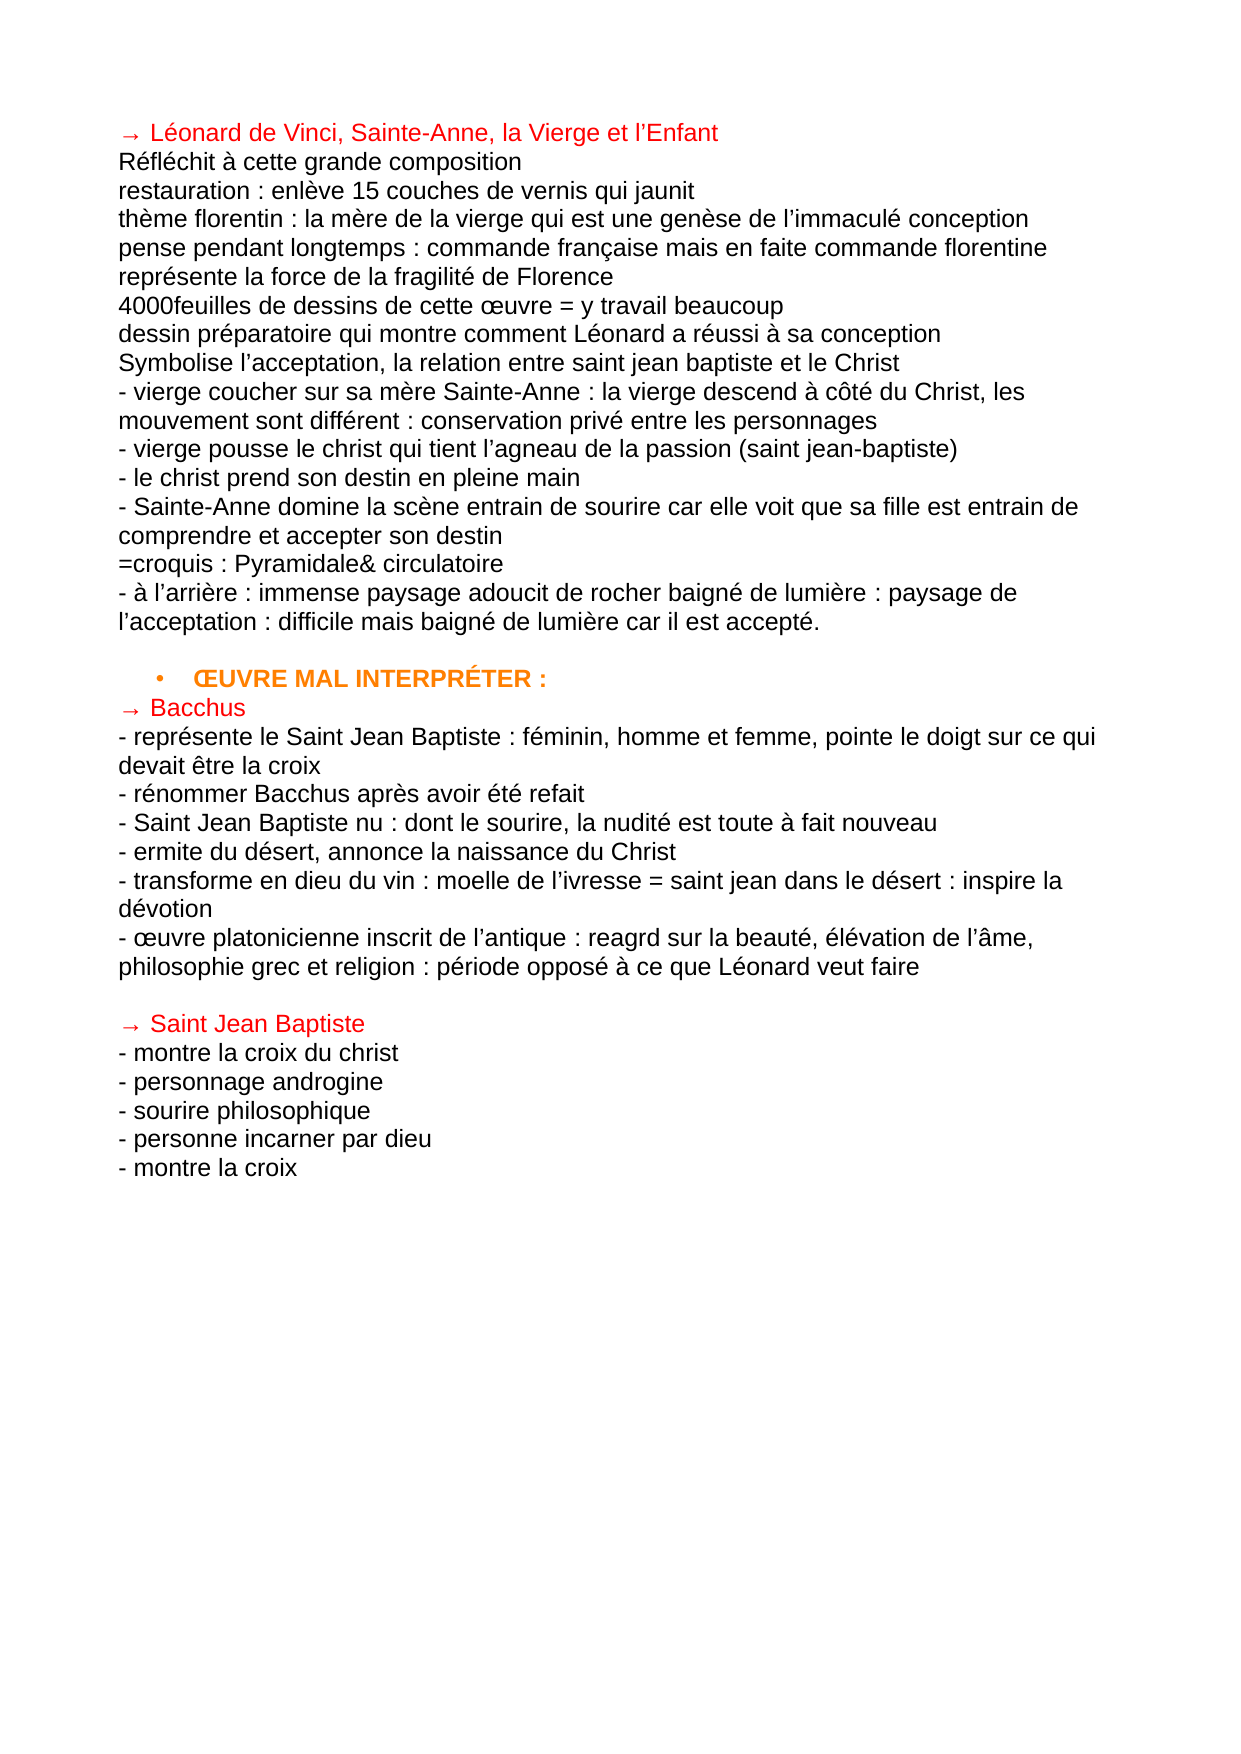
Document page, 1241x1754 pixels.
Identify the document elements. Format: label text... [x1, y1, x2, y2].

text - personnage androgine [118, 1067, 1122, 1096]
text - à l’arrière : immense paysage adoucit de rocher baigné de lumière : paysage de l’acceptation : difficile mais baigné de lumière car il est accepté. [118, 578, 1122, 636]
text → Léonard de Vinci, Sainte-Anne, la Vierge et l’Enfant [118, 118, 1122, 147]
text - ermite du désert, annonce la naissance du Christ [118, 837, 1122, 866]
text - montre la croix [118, 1153, 1122, 1182]
text → Bacchus [118, 693, 1122, 722]
text - montre la croix du christ [118, 1038, 1122, 1067]
text - Sainte-Anne domine la scène entrain de sourire car elle voit que sa fille est entrain de comprendre et accepter son destin [118, 492, 1122, 549]
text - rénommer Bacchus après avoir été refait [118, 779, 1122, 808]
text - vierge coucher sur sa mère Sainte-Anne : la vierge descend à côté du Christ, les mouvement sont différent : conservation privé entre les personnages [118, 377, 1122, 434]
text - le christ prend son destin en pleine main [118, 463, 1122, 492]
text Réfléchit à cette grande composition [118, 147, 1122, 176]
text =croquis : Pyramidale& circulatoire [118, 549, 1122, 578]
text - transforme en dieu du vin : moelle de l’ivresse = saint jean dans le désert : inspire la dévotion [118, 866, 1122, 923]
text - sourire philosophique [118, 1096, 1122, 1124]
text pense pendant longtemps : commande française mais en faite commande florentine [118, 233, 1122, 262]
text - Saint Jean Baptiste nu : dont le sourire, la nudité est toute à fait nouveau [118, 808, 1122, 837]
text - vierge pousse le christ qui tient l’agneau de la passion (saint jean-baptiste) [118, 434, 1122, 463]
text - représente le Saint Jean Baptiste : féminin, homme et femme, pointe le doigt sur ce qui devait être la croix [118, 722, 1122, 779]
text représente la force de la fragilité de Florence [118, 262, 1122, 291]
text → Saint Jean Baptiste [118, 1009, 1122, 1038]
text 4000feuilles de dessins de cette œuvre = y travail beaucoup [118, 291, 1122, 319]
text - personne incarner par dieu [118, 1124, 1122, 1153]
text Symbolise l’acceptation, la relation entre saint jean baptiste et le Christ [118, 348, 1122, 377]
text thème florentin : la mère de la vierge qui est une genèse de l’immaculé conception [118, 204, 1122, 233]
list ŒUVRE MAL INTERPRÉTER : [156, 664, 1122, 693]
text - œuvre platonicienne inscrit de l’antique : reagrd sur la beauté, élévation de l’âme, philosophie grec et religion : période opposé à ce que Léonard veut faire [118, 923, 1122, 981]
text dessin préparatoire qui montre comment Léonard a réussi à sa conception [118, 319, 1122, 348]
text restauration : enlève 15 couches de vernis qui jaunit [118, 176, 1122, 204]
